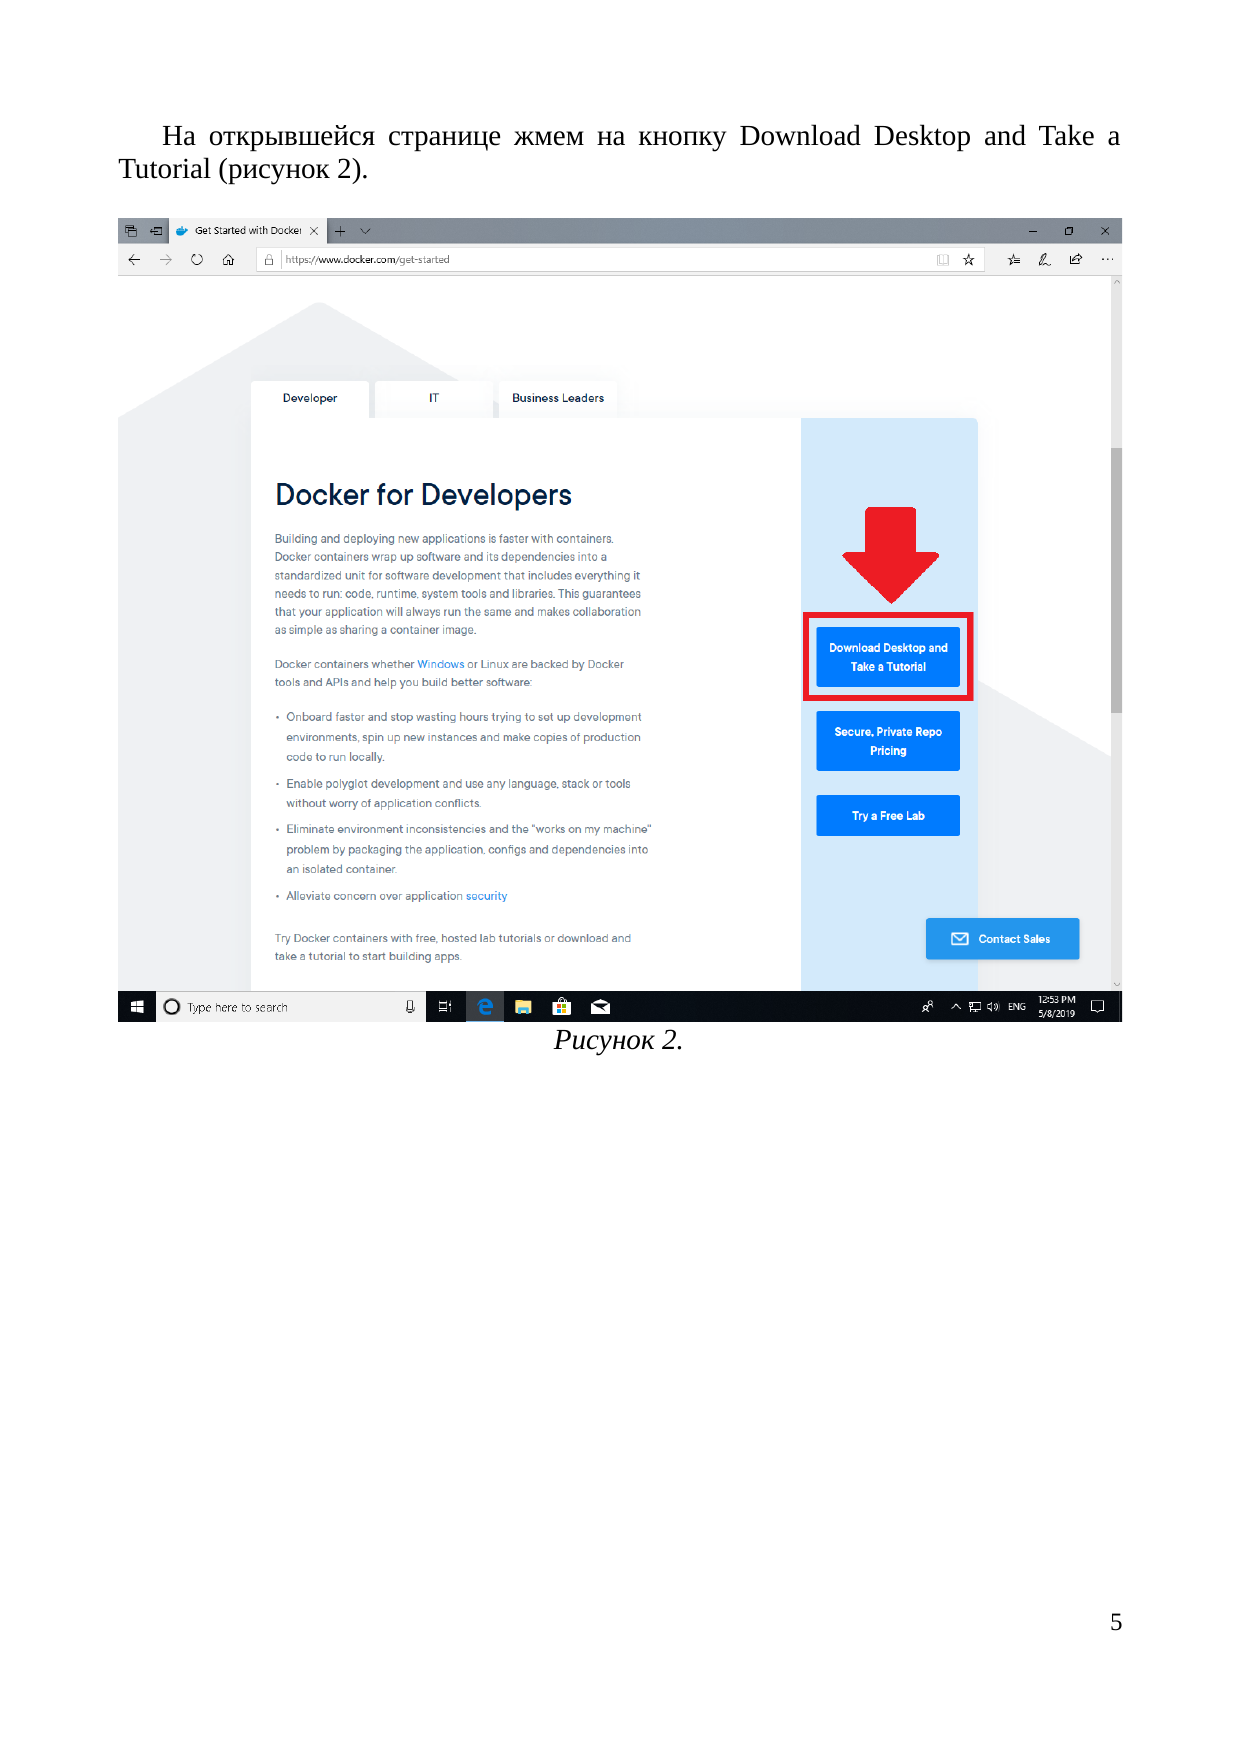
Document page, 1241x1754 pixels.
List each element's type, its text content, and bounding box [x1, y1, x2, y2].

text Рисунок 2. [118, 1022, 1122, 1055]
picture [118, 218, 1123, 1022]
text На открывшейся странице жмем на кнопку Download Desktop and Take a Tutorial (рисунок 2). [118, 118, 1122, 185]
